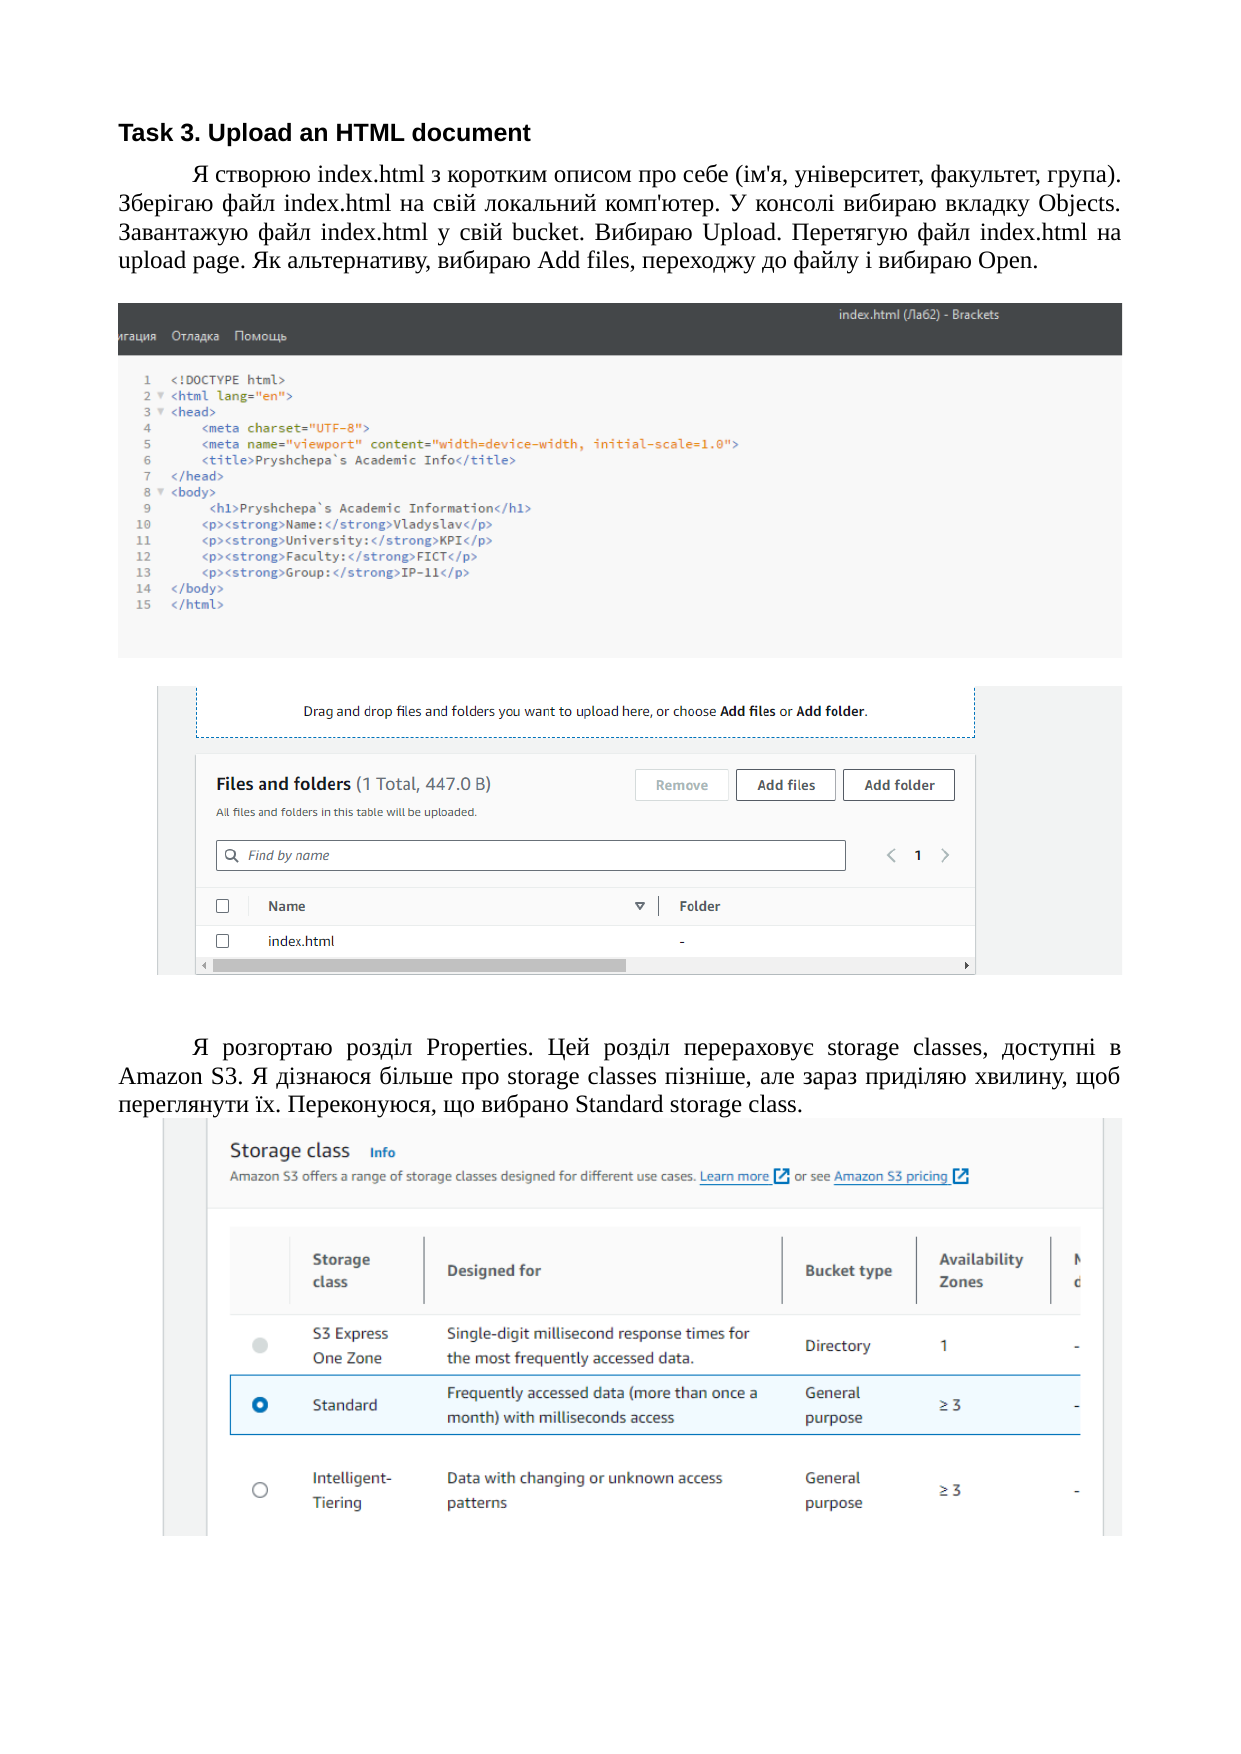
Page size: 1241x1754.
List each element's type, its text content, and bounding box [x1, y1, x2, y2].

text Я розгортаю розділ Properties. Цей розділ перераховує storage classes, доступні в Amazon S3. Я дізнаюся більше про storage classes пізніше, але зараз приділяю хвилину, щоб переглянути їх. Переконуюся, що вибрано Standard storage class. [118, 1032, 1122, 1118]
picture [118, 1118, 1123, 1536]
picture [118, 686, 1123, 975]
picture [118, 303, 1123, 658]
subtitle Task 3. Upload an HTML document [118, 118, 1122, 147]
text Я створюю index.html з коротким описом про себе (ім'я, університет, факультет, група). Зберігаю файл index.html на свій локальний комп'ютер. У консолі вибираю вкладку Objects. Завантажую файл index.html у свій bucket. Вибираю Upload. Перетягую файл index.html на upload page. Як альтернативу, вибираю Add files, переходжу до файлу і вибираю Open. [118, 159, 1122, 274]
